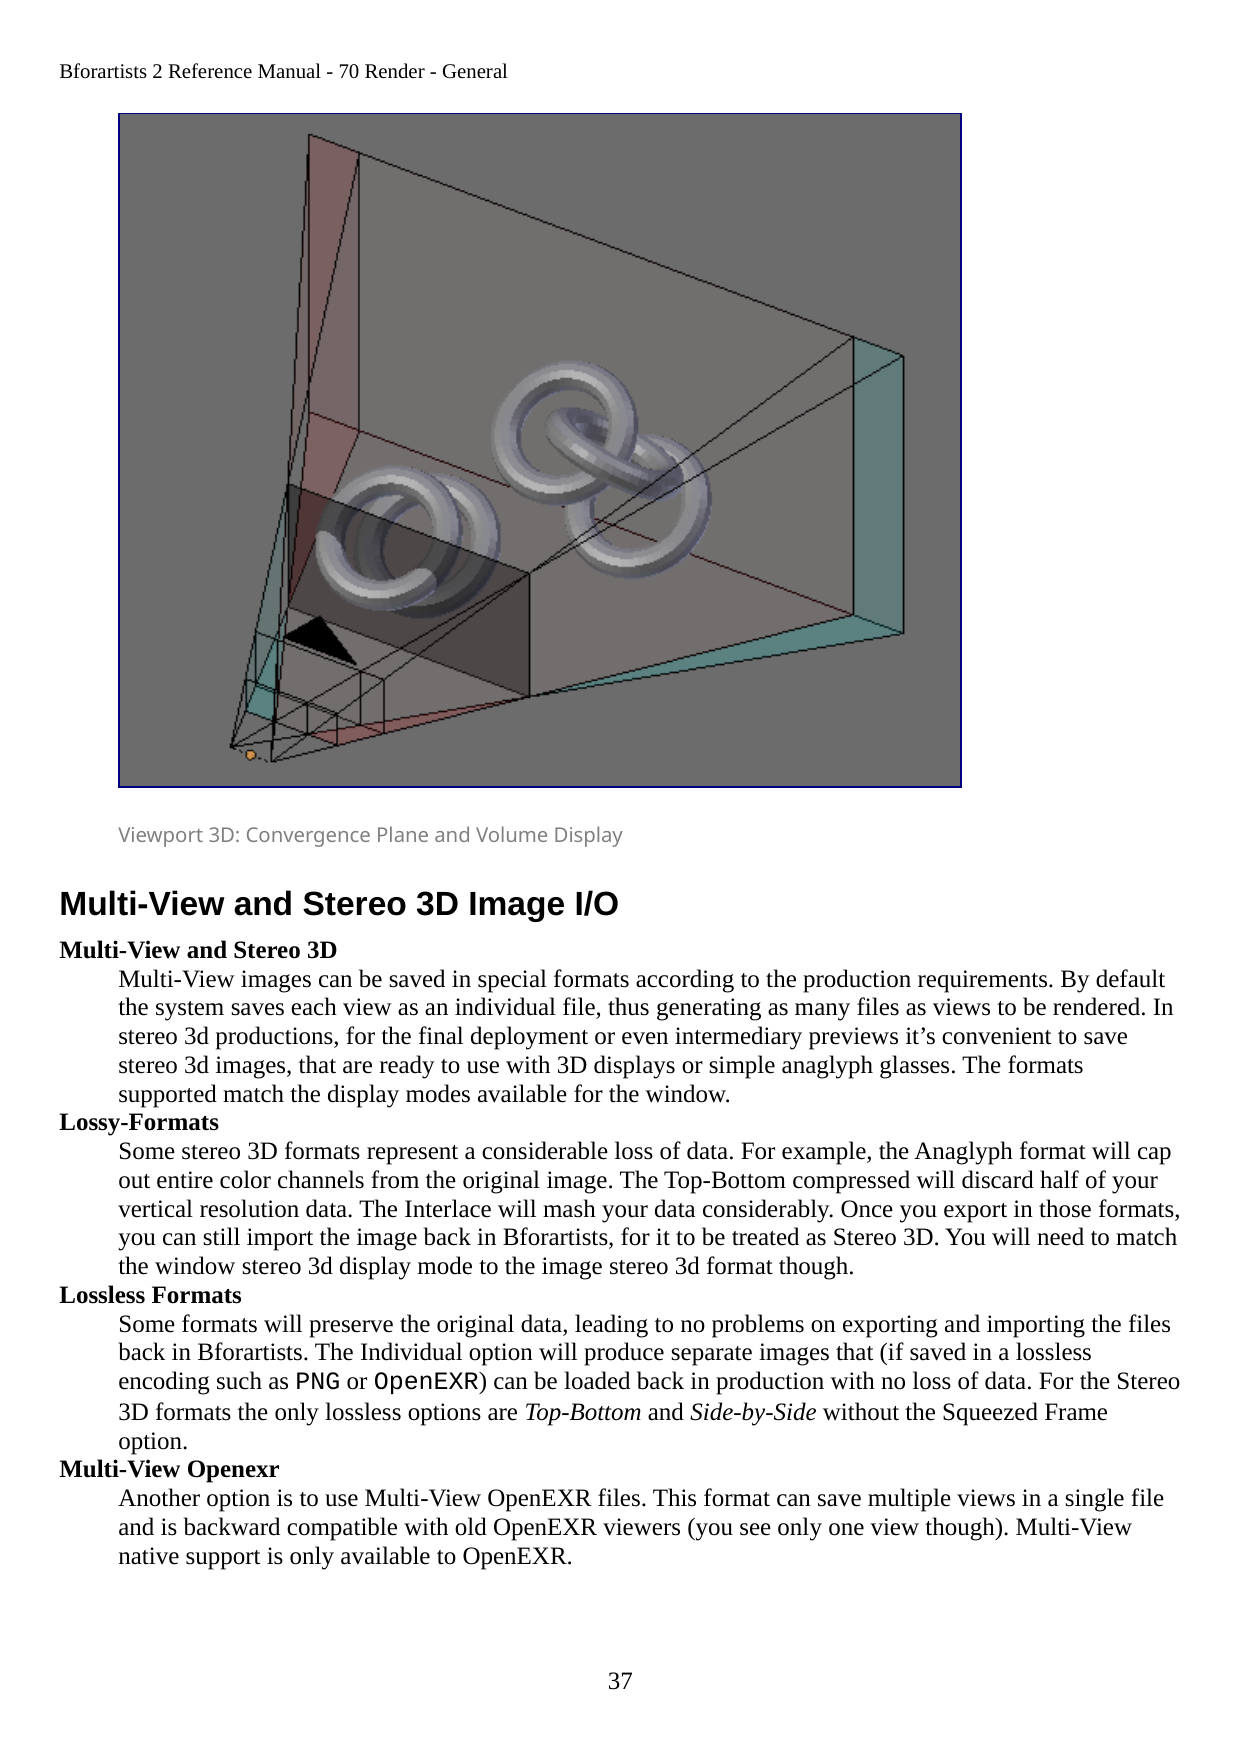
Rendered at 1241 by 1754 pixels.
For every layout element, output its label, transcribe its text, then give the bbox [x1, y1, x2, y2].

subtitle Multi-View and Stereo 3D [59, 935, 1181, 964]
list Another option is to use Multi-View OpenEXR files. This format can save multiple views in a single file and is backward compatible with old OpenEXR viewers (you see only one view though). Multi-View native support is only available to OpenEXR. [118, 1483, 1181, 1569]
picture [120, 114, 960, 786]
list Multi-View images can be saved in special formats according to the production requirements. By default the system saves each view as an individual file, thus generating as many files as views to be rendered. In stereo 3d productions, for the final deployment or even intermediary previews it’s convenient to save stereo 3d images, that are ready to use with 3D displays or simple anaglyph glasses. The formats supported match the display modes available for the window. [118, 964, 1181, 1107]
list Some stereo 3D formats represent a considerable loss of data. For example, the Anaglyph format will cap out entire color channels from the original image. The Top-Bottom compressed will discard half of your vertical resolution data. The Interlace will mash your data considerably. Once you export in those formats, you can still import the image back in Bforartists, for it to be treated as Stereo 3D. You will need to match the window stereo 3d display mode to the image stereo 3d format though. [118, 1136, 1181, 1280]
list Some formats will preserve the original data, leading to no problems on exporting and importing the files back in Bforartists. The Individual option will produce separate images that (if saved in a lossless encoding such as PNG or OpenEXR) can be loaded back in production with no loss of data. For the Stereo 3D formats the only lossless options are Top-Bottom and Side-by-Side without the Squeezed Frame option. [118, 1309, 1181, 1454]
subtitle Multi-View Openexr [59, 1454, 1181, 1483]
subtitle Lossless Formats [59, 1280, 1181, 1309]
subtitle Lossy-Formats [59, 1107, 1181, 1136]
subtitle Multi-View and Stereo 3D Image I/O [59, 884, 1181, 922]
text Viewport 3D: Convergence Plane and Volume Display [118, 817, 1181, 848]
